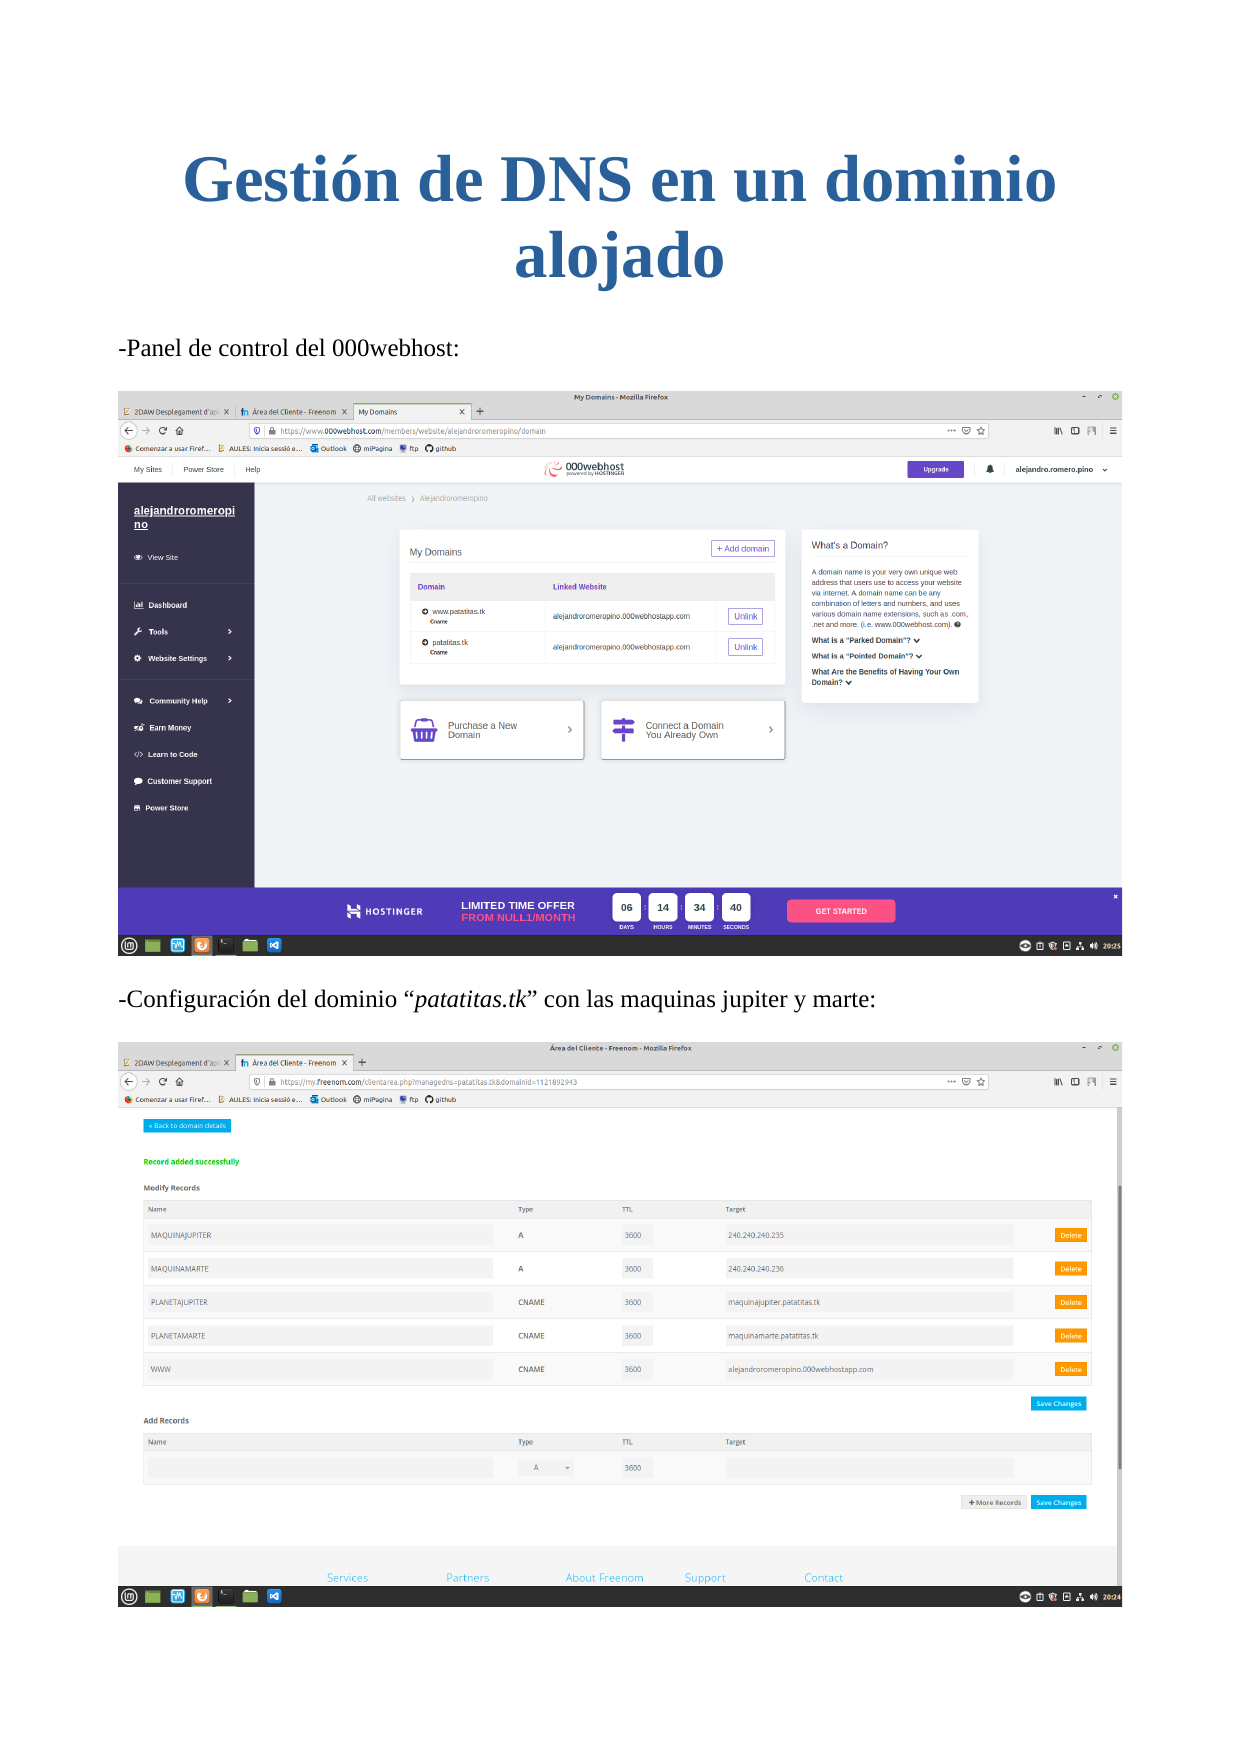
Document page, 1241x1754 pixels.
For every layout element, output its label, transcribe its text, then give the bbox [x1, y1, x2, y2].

picture [118, 391, 1123, 956]
text -Configuración del dominio “patatitas.tk” con las maquinas jupiter y marte: [118, 984, 1122, 1013]
subtitle Gestión de DNS en un dominio alojado [118, 139, 1122, 292]
text -Panel de control del 000webhost: [118, 333, 1122, 362]
picture [118, 1042, 1123, 1607]
